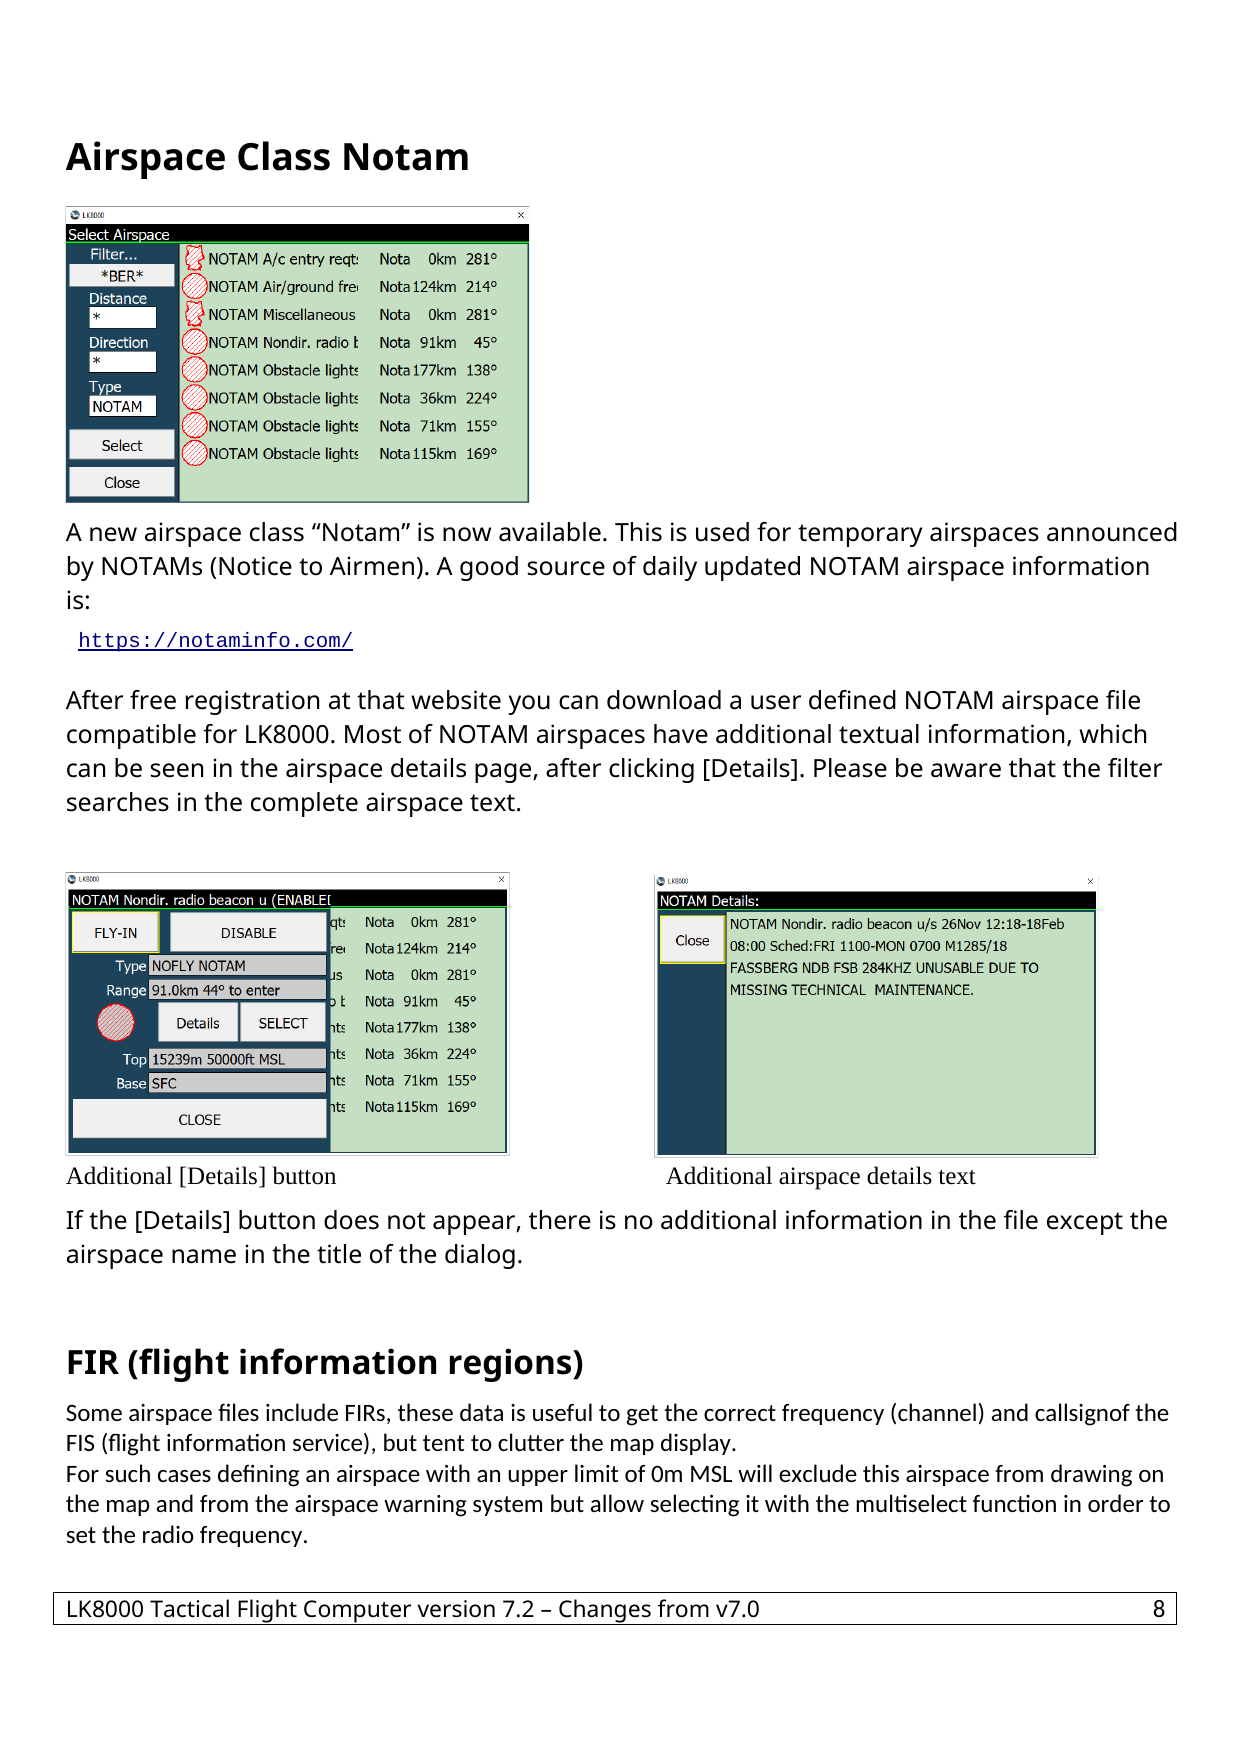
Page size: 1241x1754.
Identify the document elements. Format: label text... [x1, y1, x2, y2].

picture [654, 875, 1099, 1158]
picture [65, 206, 530, 503]
text Additional [Details] button Additional airspace details text [66, 1161, 1181, 1190]
text A new airspace class “Notam” is now available. This is used for temporary airspaces announced by NOTAMs (Notice to Airmen). A good source of daily updated NOTAM airspace information is: [66, 515, 1181, 617]
subtitle FIR (flight information regions) [66, 1339, 1181, 1384]
text After free registration at that website you can download a user defined NOTAM airspace file compatible for LK8000. Most of NOTAM airspaces have additional textual information, which can be seen in the airspace details page, after clicking [Details]. Please be aware that the filter searches in the complete airspace text. [66, 683, 1181, 819]
text For such cases defining an airspace with an upper limit of 0m MSL will exclude this airspace from drawing on the map and from the airspace warning system but allow selecting it with the multiselect function in order to set the radio frequency. [66, 1458, 1181, 1549]
text https://notaminfo.com/ [66, 629, 1181, 653]
subtitle Airspace Class Notam [66, 131, 1181, 182]
picture [65, 872, 510, 1156]
text If the [Details] button does not appear, there is no additional information in the file except the airspace name in the title of the dialog. [66, 1203, 1181, 1271]
text Some airspace files include FIRs, these data is useful to get the correct frequency (channel) and callsignof the FIS (flight information service), but tent to clutter the map display. [66, 1397, 1181, 1458]
